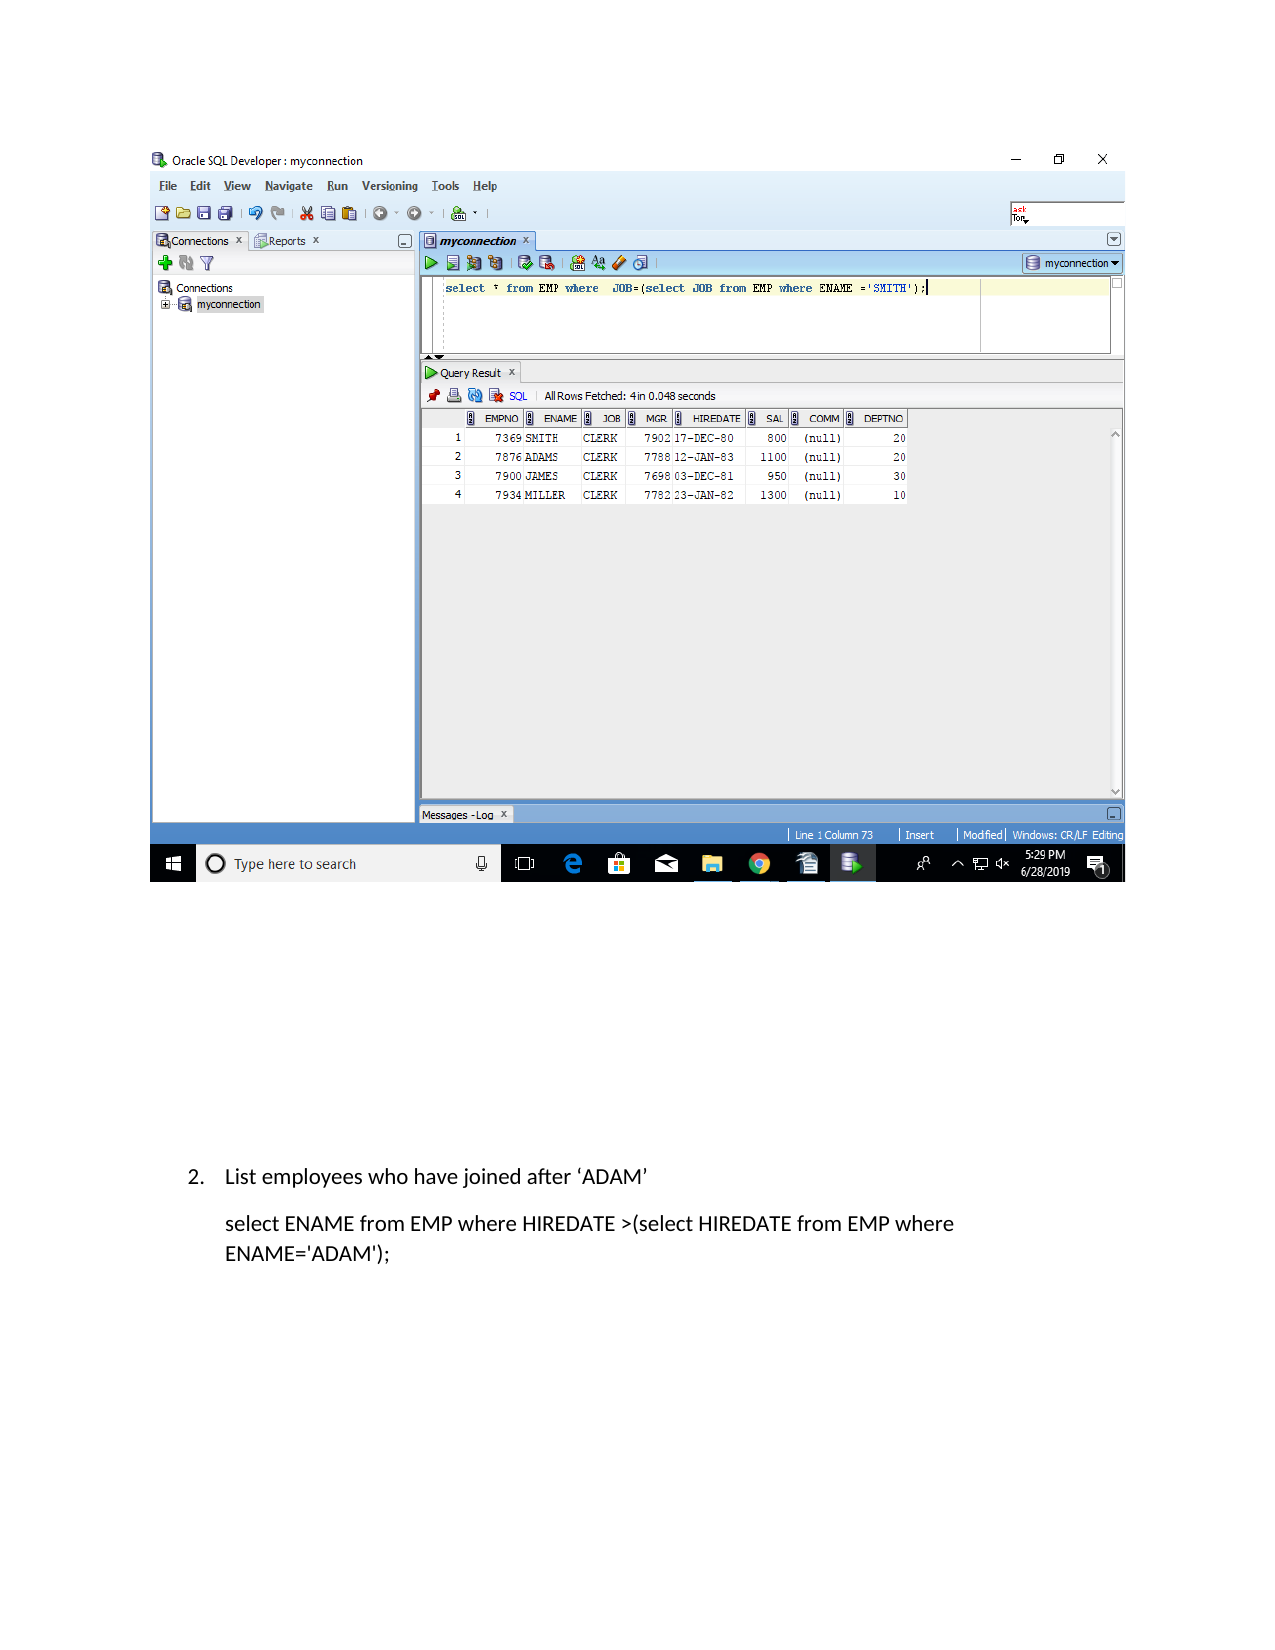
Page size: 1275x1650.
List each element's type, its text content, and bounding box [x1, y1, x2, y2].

list List employees who have joined after ‘ADAM’ [187, 1162, 1125, 1191]
picture [150, 150, 1125, 882]
list select ENAME from EMP where HIREDATE >(select HIREDATE from EMP where ENAME='ADAM'); [187, 1209, 1125, 1267]
